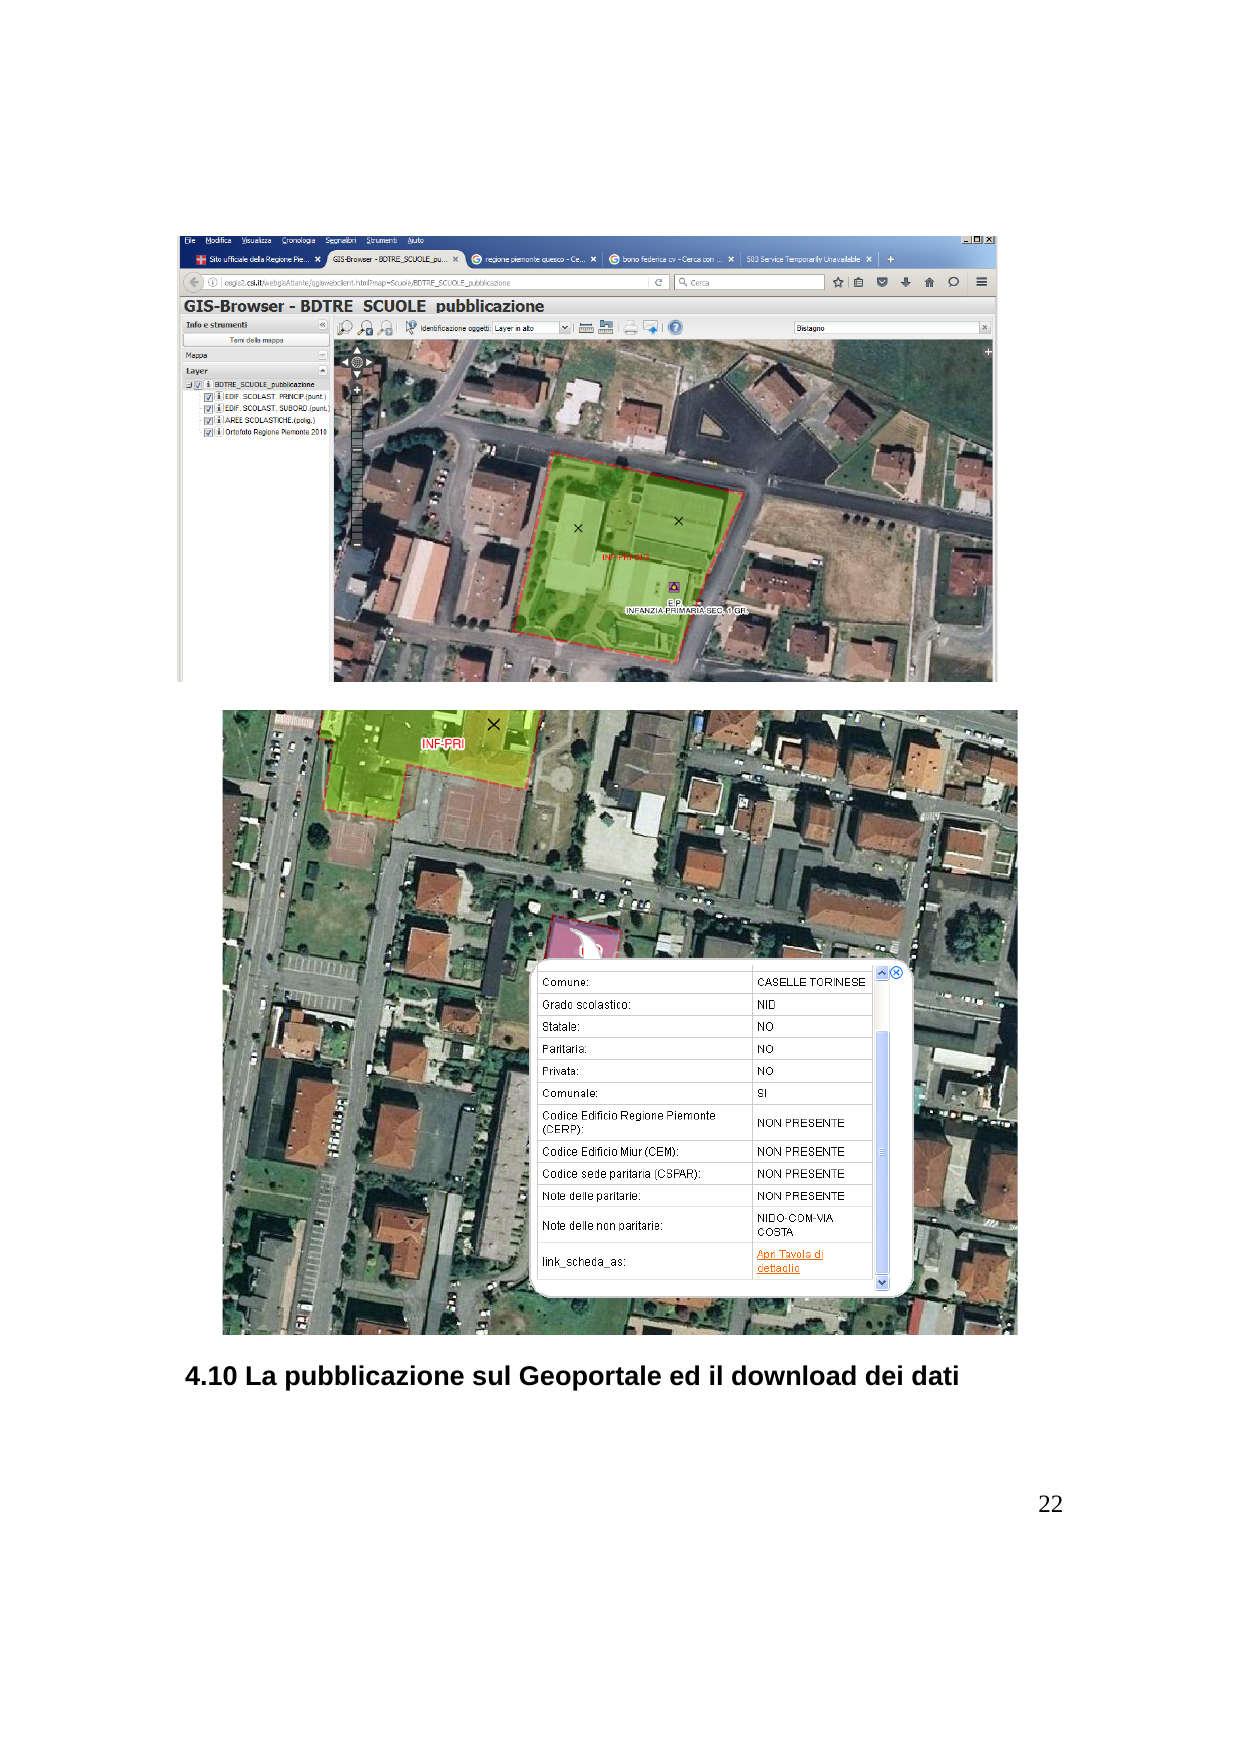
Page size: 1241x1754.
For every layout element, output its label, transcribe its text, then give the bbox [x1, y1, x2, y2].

picture [222, 710, 1018, 1335]
picture [177, 236, 998, 682]
subtitle La pubblicazione sul Geoportale ed il download dei dati [177, 1360, 1063, 1391]
